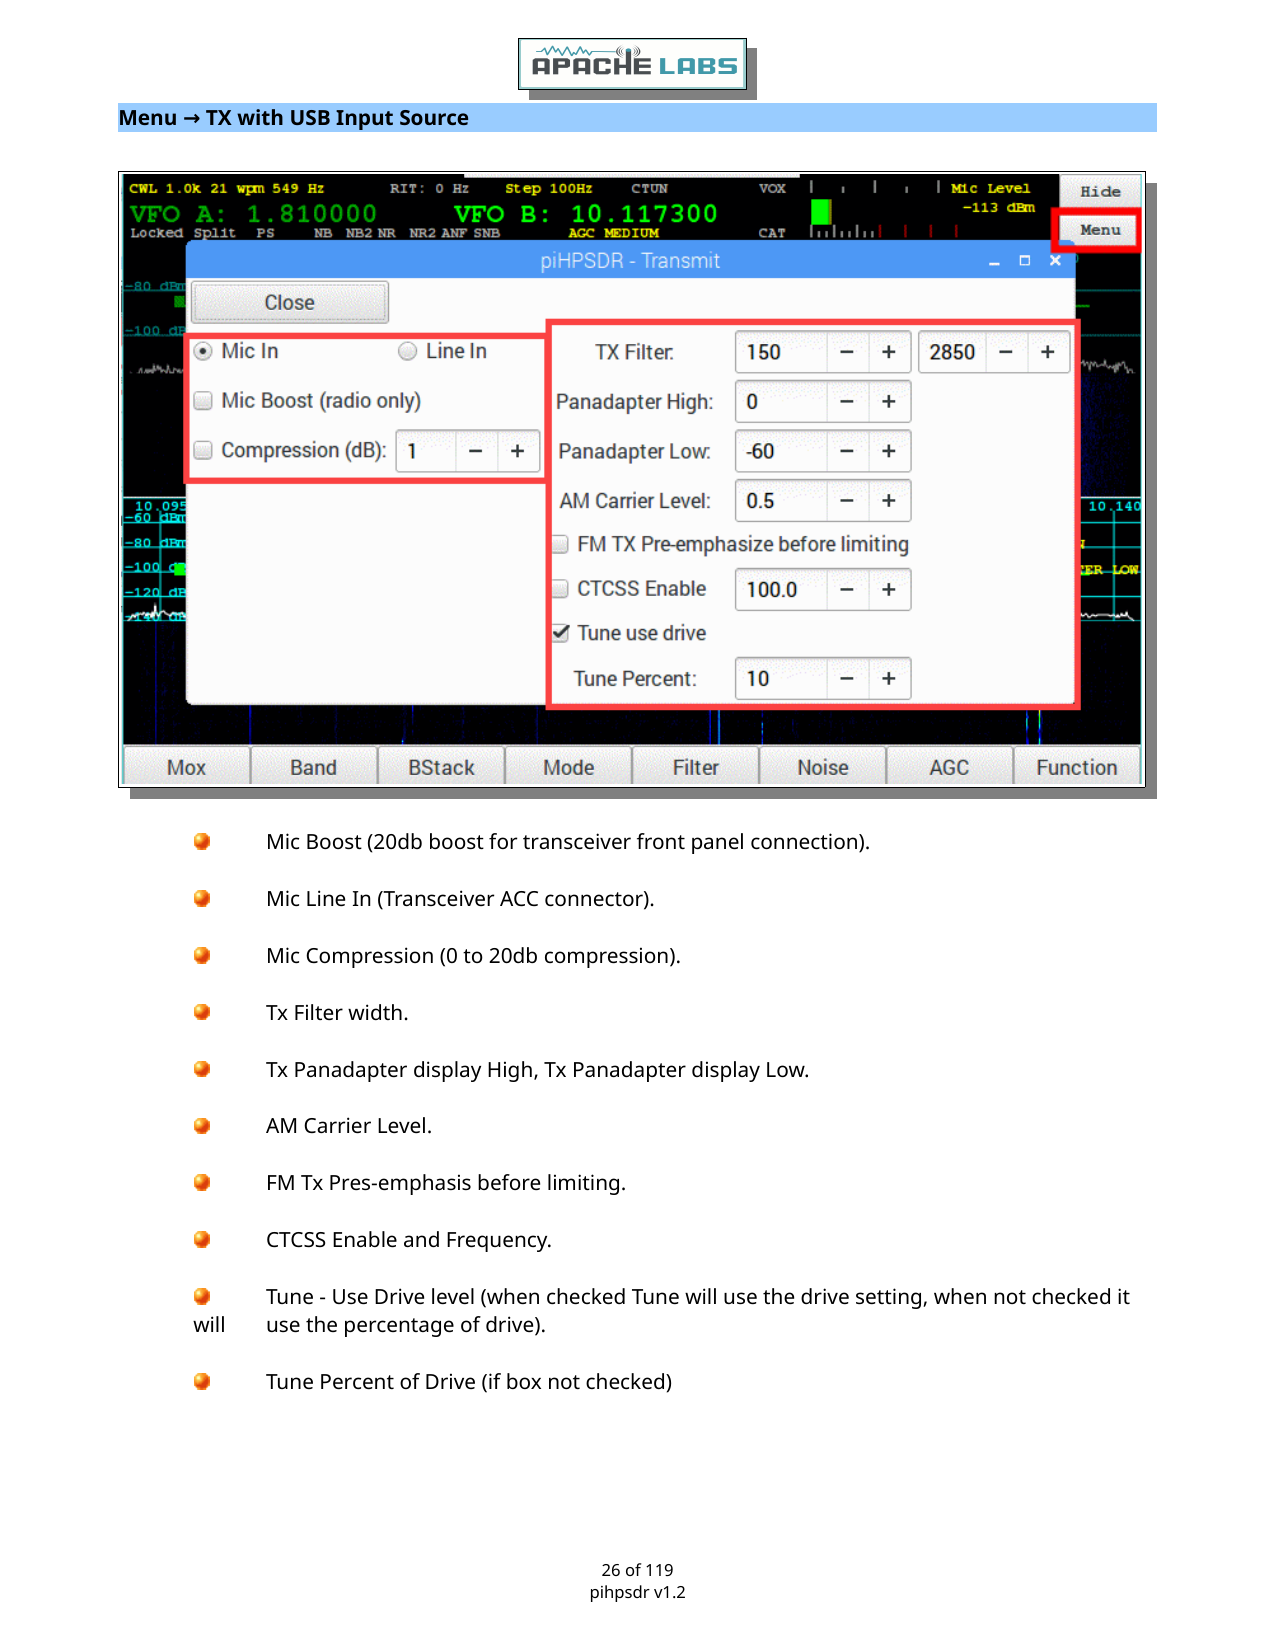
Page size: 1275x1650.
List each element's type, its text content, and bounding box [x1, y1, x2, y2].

list Tx Panadapter display High, Tx Panadapter display Low. [193, 1055, 1157, 1112]
picture [194, 833, 210, 850]
list Mic Compression (0 to 20db compression). [193, 941, 1157, 998]
picture [194, 1373, 210, 1390]
list Tx Filter width. [193, 998, 1157, 1055]
list CTCSS Enable and Frequency. [193, 1225, 1157, 1282]
list Mic Boost (20db boost for transceiver front panel connection). [193, 827, 1157, 884]
picture [194, 890, 210, 907]
picture [194, 1118, 210, 1134]
list Tune - Use Drive level (when checked Tune will use the drive setting, when not checked it will use the percentage of drive). [193, 1282, 1157, 1367]
picture [194, 947, 210, 964]
list FM Tx Pres-emphasis before limiting. [193, 1168, 1157, 1225]
picture [194, 1231, 210, 1248]
list Mic Line In (Transceiver ACC connector). [193, 884, 1157, 941]
list Tune Percent of Drive (if box not checked) [193, 1367, 1157, 1396]
picture [121, 174, 1142, 784]
picture [194, 1174, 210, 1191]
picture [194, 1288, 210, 1305]
picture [194, 1061, 210, 1077]
picture [521, 40, 744, 87]
picture [194, 1004, 210, 1020]
subtitle Menu → TX with USB Input Source [118, 103, 1157, 132]
list AM Carrier Level. [193, 1112, 1157, 1168]
